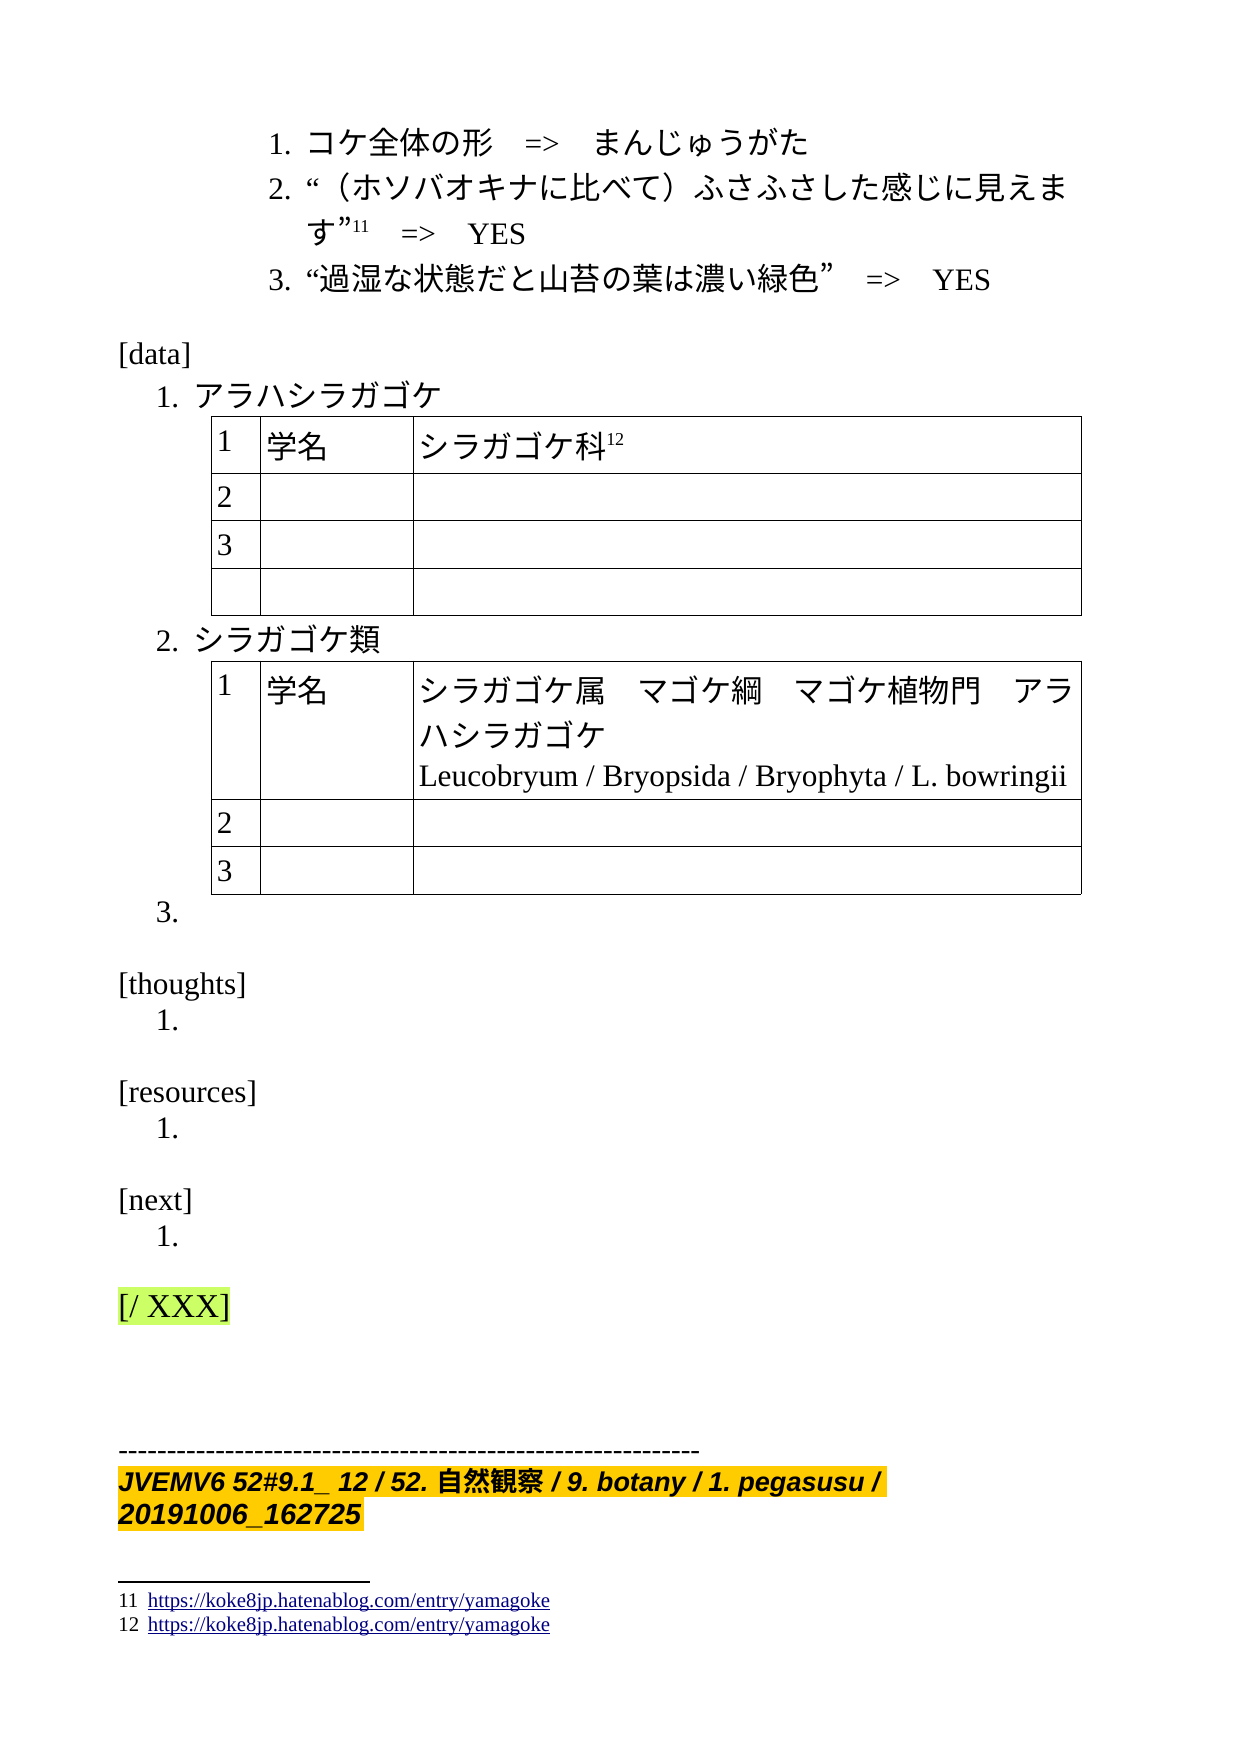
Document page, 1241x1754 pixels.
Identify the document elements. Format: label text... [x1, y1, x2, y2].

table_cell [414, 521, 1081, 568]
text [thoughts] [118, 966, 1122, 1001]
list “（ホソバオキナに比べて）ふさふさした感じに見えます” => YES [268, 163, 1122, 254]
table_header 学名 [261, 662, 413, 798]
text [/ XXX] [118, 1287, 1122, 1325]
table_cell [414, 800, 1081, 846]
text [resources] [118, 1073, 1122, 1109]
table_cell 2 [212, 474, 260, 520]
list アラハシラガゴケ [156, 371, 1122, 416]
table_cell [261, 847, 413, 893]
table_cell [414, 847, 1081, 893]
table_cell [261, 521, 413, 568]
table_cell [261, 474, 413, 520]
list シラガゴケ類 [156, 615, 1122, 661]
table_header シラガゴケ科 [414, 417, 1081, 473]
list https://koke8jp.hatenablog.com/entry/yamagoke [118, 1588, 1122, 1612]
text [next] [118, 1181, 1122, 1217]
table_header 1 [212, 417, 260, 473]
table_header シラガゴケ属 マゴケ綱 マゴケ植物門 アラハシラガゴケ Leucobryum / Bryopsida / Bryophyta / L. bowringii [414, 662, 1081, 798]
table_cell [414, 569, 1081, 615]
list コケ全体の形 => まんじゅうがた [268, 118, 1122, 163]
table_header 学名 [261, 417, 413, 473]
list “過湿な状態だと山苔の葉は濃い緑色” => YES [268, 254, 1122, 299]
table_cell [261, 569, 413, 615]
table_cell [261, 800, 413, 846]
table_cell 3 [212, 521, 260, 568]
table_cell 2 [212, 800, 260, 846]
text [data] [118, 335, 1122, 371]
text ------------------------------------------------------------ [118, 1432, 1122, 1466]
table_cell [212, 569, 260, 615]
table_header 1 [212, 662, 260, 798]
table_cell [414, 474, 1081, 520]
table_cell 3 [212, 847, 260, 893]
text JVEMV6 52#9.1_ 12 / 52. 自然観察 / 9. botany / 1. pegasusu / 20191006_162725 [118, 1466, 1122, 1531]
